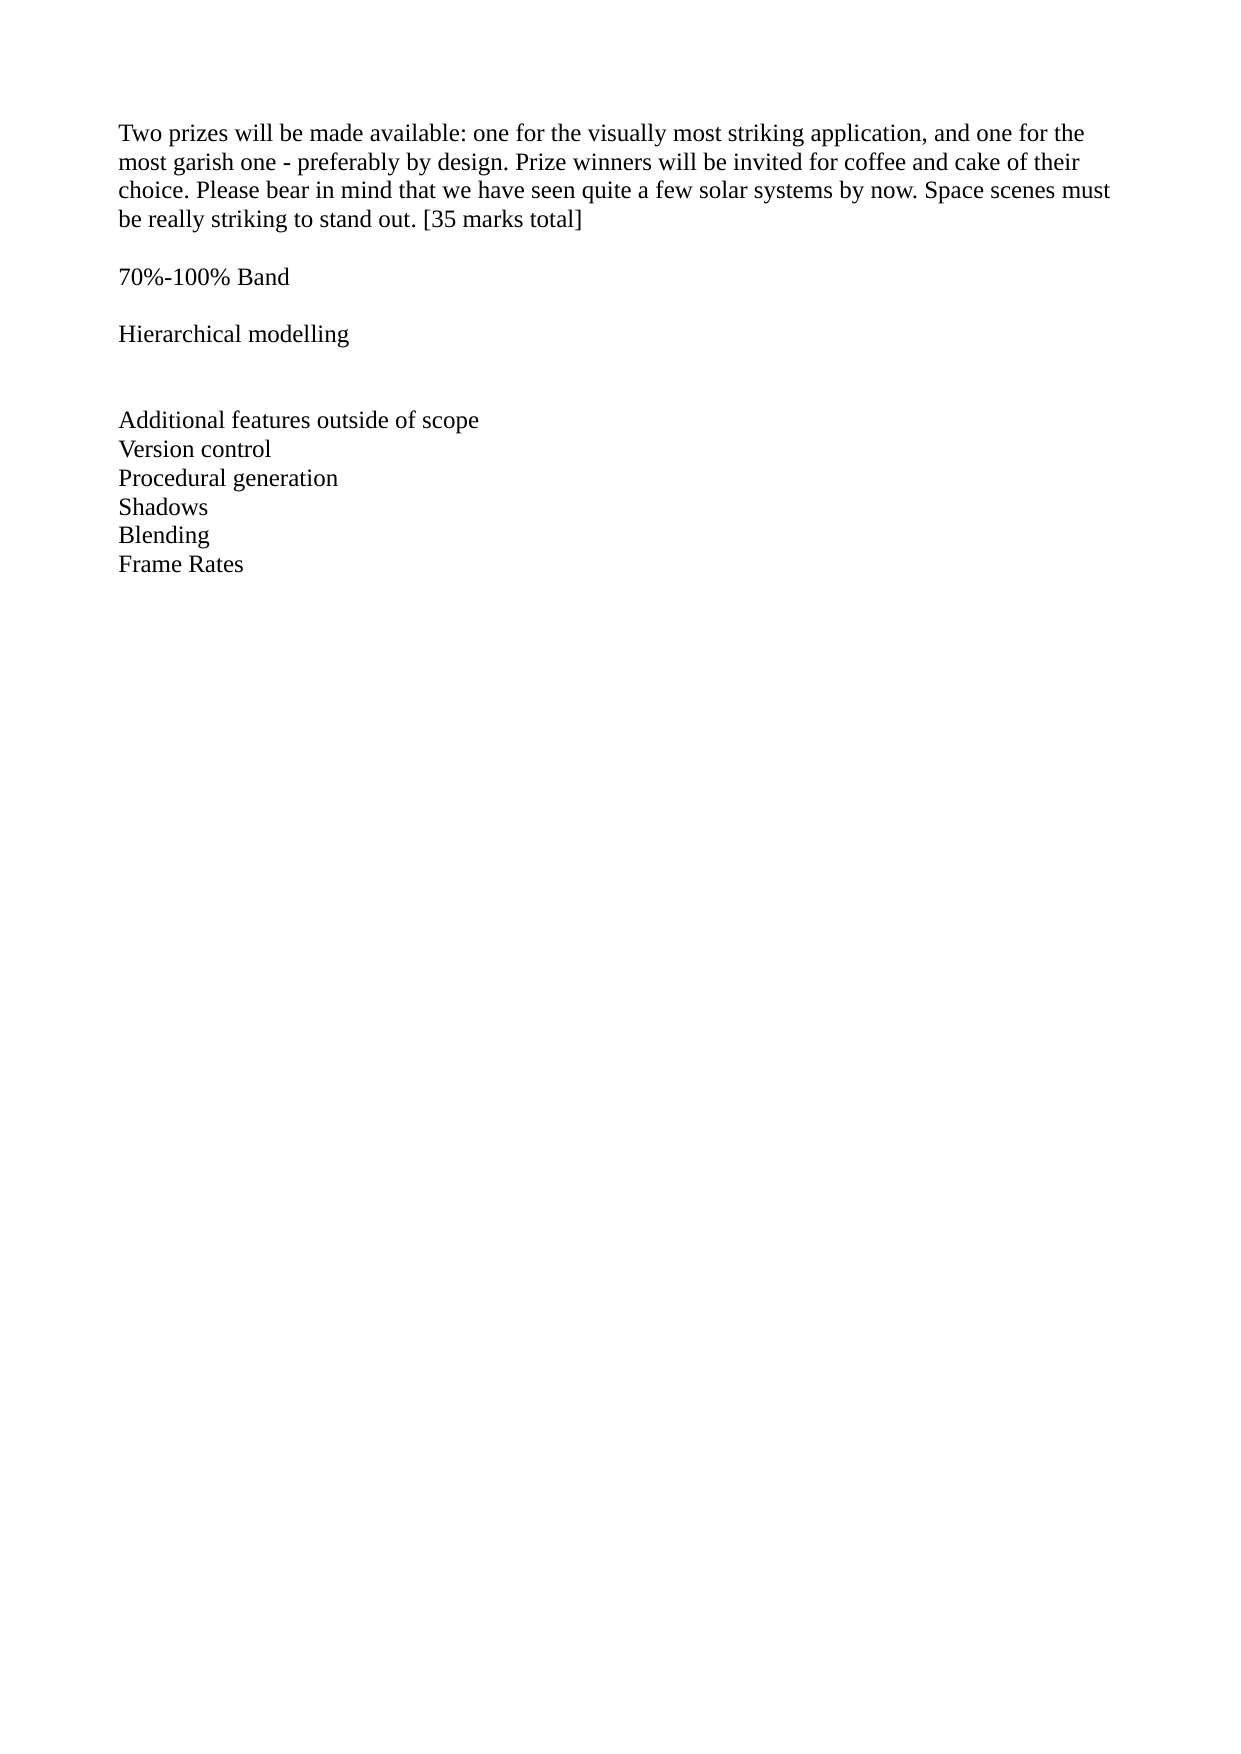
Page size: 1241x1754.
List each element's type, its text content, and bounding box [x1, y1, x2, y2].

text Additional features outside of scope [118, 406, 1122, 434]
text Hierarchical modelling [118, 319, 1122, 348]
text 70%-100% Band [118, 262, 1122, 291]
text Version control Procedural generation Shadows Blending Frame Rates [118, 434, 1122, 578]
text Two prizes will be made available: one for the visually most striking application, and one for the most garish one - preferably by design. Prize winners will be invited for coffee and cake of their choice. Please bear in mind that we have seen quite a few solar systems by now. Space scenes must be really striking to stand out. [35 marks total] [118, 118, 1122, 233]
